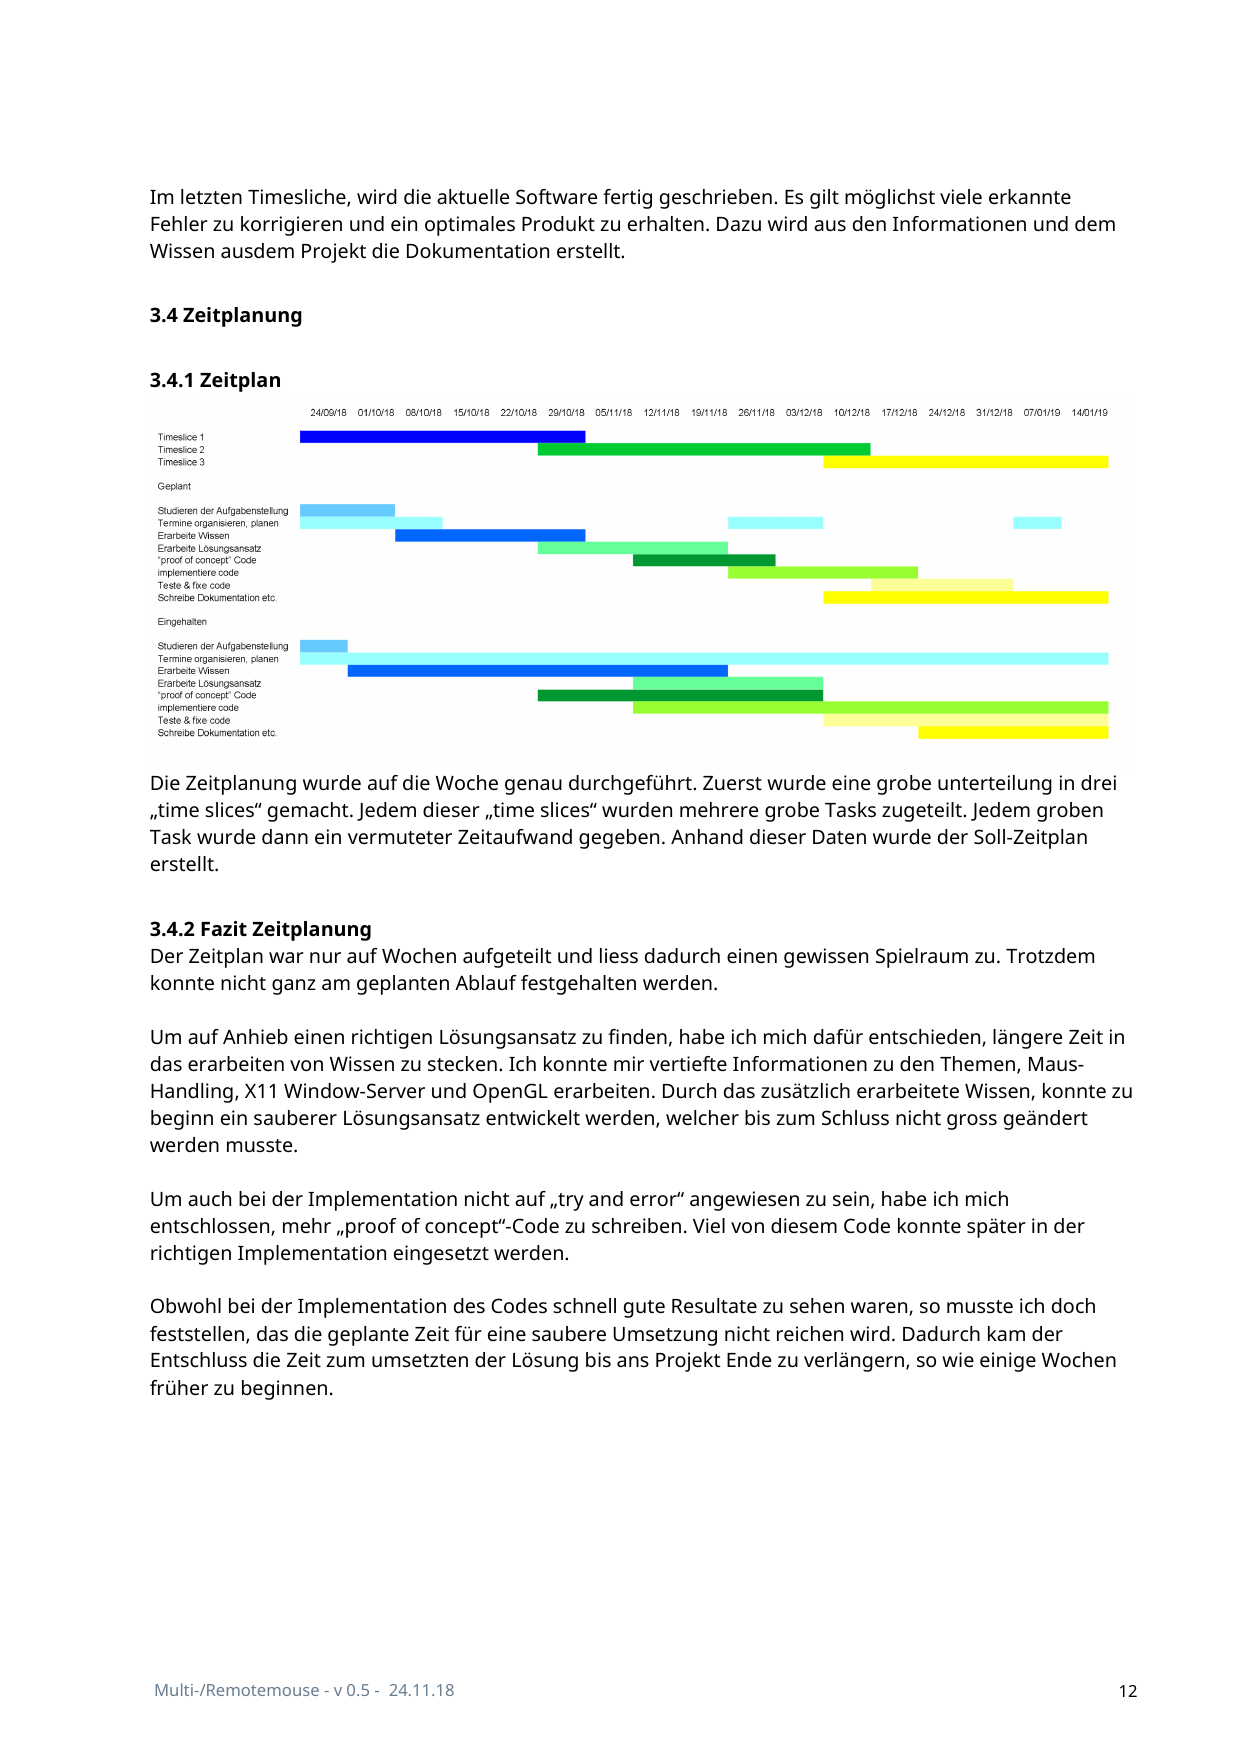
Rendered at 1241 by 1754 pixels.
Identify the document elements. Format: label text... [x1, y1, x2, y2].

text Im letzten Timesliche, wird die aktuelle Software fertig geschrieben. Es gilt möglichst viele erkannte Fehler zu korrigieren und ein optimales Produkt zu erhalten. Dazu wird aus den Informationen und dem Wissen ausdem Projekt die Dokumentation erstellt. [149, 183, 1136, 264]
text Um auf Anhieb einen richtigen Lösungsansatz zu finden, habe ich mich dafür entschieden, längere Zeit in das erarbeiten von Wissen zu stecken. Ich konnte mir vertiefte Informationen zu den Themen, Maus-Handling, X11 Window-Server und OpenGL erarbeiten. Durch das zusätzlich erarbeitete Wissen, konnte zu beginn ein sauberer Lösungsansatz entwickelt werden, welcher bis zum Schluss nicht gross geändert werden musste. [149, 1023, 1136, 1158]
text Die Zeitplanung wurde auf die Woche genau durchgeführt. Zuerst wurde eine grobe unterteilung in drei „time slices“ gemacht. Jedem dieser „time slices“ wurden mehrere grobe Tasks zugeteilt. Jedem groben Task wurde dann ein vermuteter Zeitaufwand gegeben. Anhand dieser Daten wurde der Soll-Zeitplan erstellt. [149, 770, 1136, 878]
text Obwohl bei der Implementation des Codes schnell gute Resultate zu sehen waren, so musste ich doch feststellen, das die geplante Zeit für eine saubere Umsetzung nicht reichen wird. Dadurch kam der Entschluss die Zeit zum umsetzten der Lösung bis ans Projekt Ende zu verlängern, so wie einige Wochen früher zu beginnen. [149, 1293, 1136, 1401]
subtitle Fazit Zeitplanung [149, 915, 1136, 942]
text Um auch bei der Implementation nicht auf „try and error“ angewiesen zu sein, habe ich mich entschlossen, mehr „proof of concept“-Code zu schreiben. Viel von diesem Code konnte später in der richtigen Implementation eingesetzt werden. [149, 1185, 1136, 1266]
subtitle Zeitplanung [149, 302, 1136, 328]
text Der Zeitplan war nur auf Wochen aufgeteilt und liess dadurch einen gewissen Spielraum zu. Trotzdem konnte nicht ganz am geplanten Ablauf festgehalten werden. [149, 942, 1136, 996]
picture [149, 393, 1136, 770]
subtitle Zeitplan [149, 366, 1136, 393]
